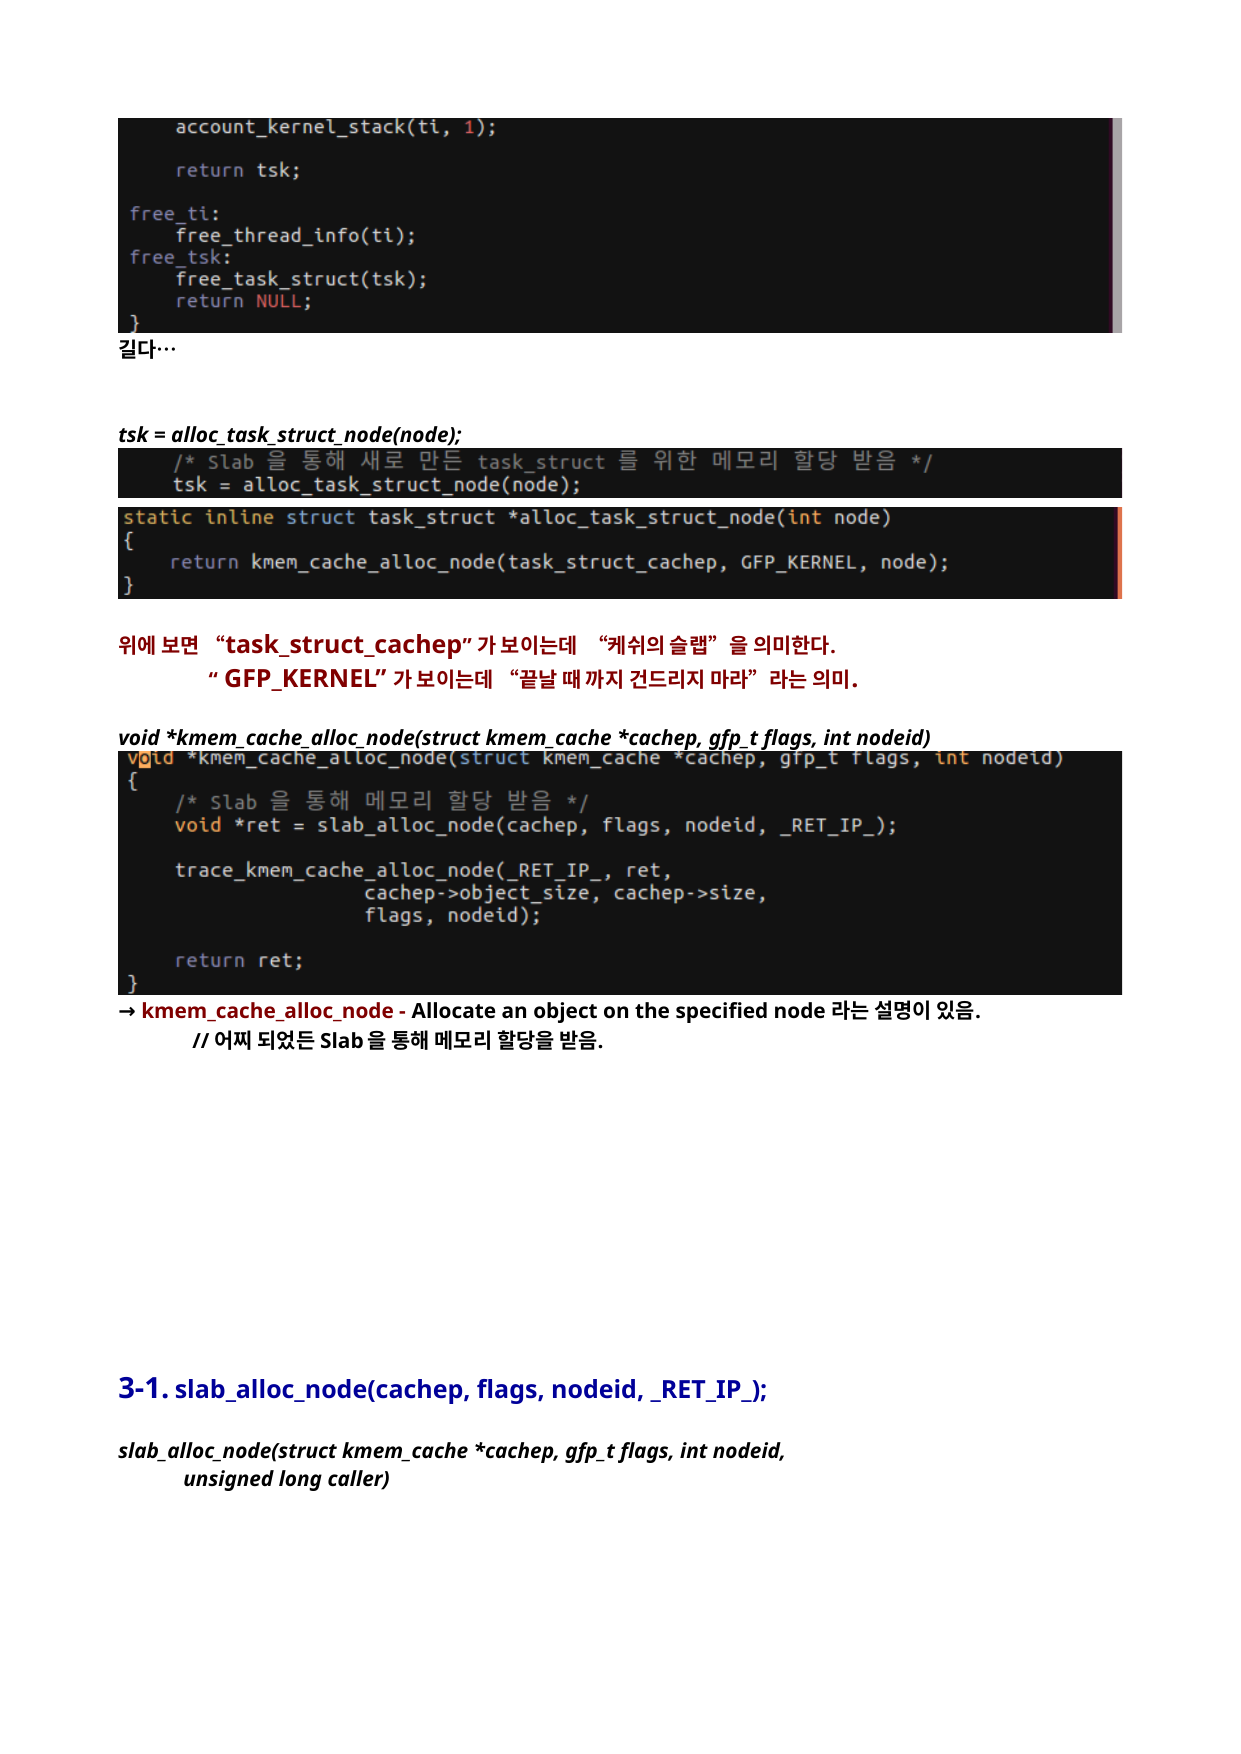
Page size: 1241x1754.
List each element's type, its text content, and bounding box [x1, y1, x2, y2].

text unsigned long caller) [118, 1464, 1122, 1493]
text “ GFP_KERNEL” 가 보이는데 “끝날 때 까지 건드리지 마라”라는 의미. [118, 661, 1122, 695]
text → kmem_cache_alloc_node - Allocate an object on the specified node 라는 설명이 있음. [118, 995, 1122, 1024]
picture [118, 448, 1123, 498]
text tsk = alloc_task_struct_node(node); [118, 420, 1122, 448]
text 길다… [118, 333, 1122, 363]
picture [118, 118, 1123, 333]
text 위에 보면 “task_struct_cachep” 가 보이는데 “케쉬의 슬랩”을 의미한다. [118, 627, 1122, 661]
text // 어찌 되었든 Slab을 통해 메모리 할당을 받음. [118, 1024, 1122, 1055]
text void *kmem_cache_alloc_node(struct kmem_cache *cachep, gfp_t flags, int nodeid) [118, 723, 1122, 751]
text 3-1. slab_alloc_node(cachep, flags, nodeid, _RET_IP_); [118, 1368, 1122, 1407]
text slab_alloc_node(struct kmem_cache *cachep, gfp_t flags, int nodeid, [118, 1436, 1122, 1464]
picture [118, 507, 1123, 599]
picture [118, 751, 1123, 995]
